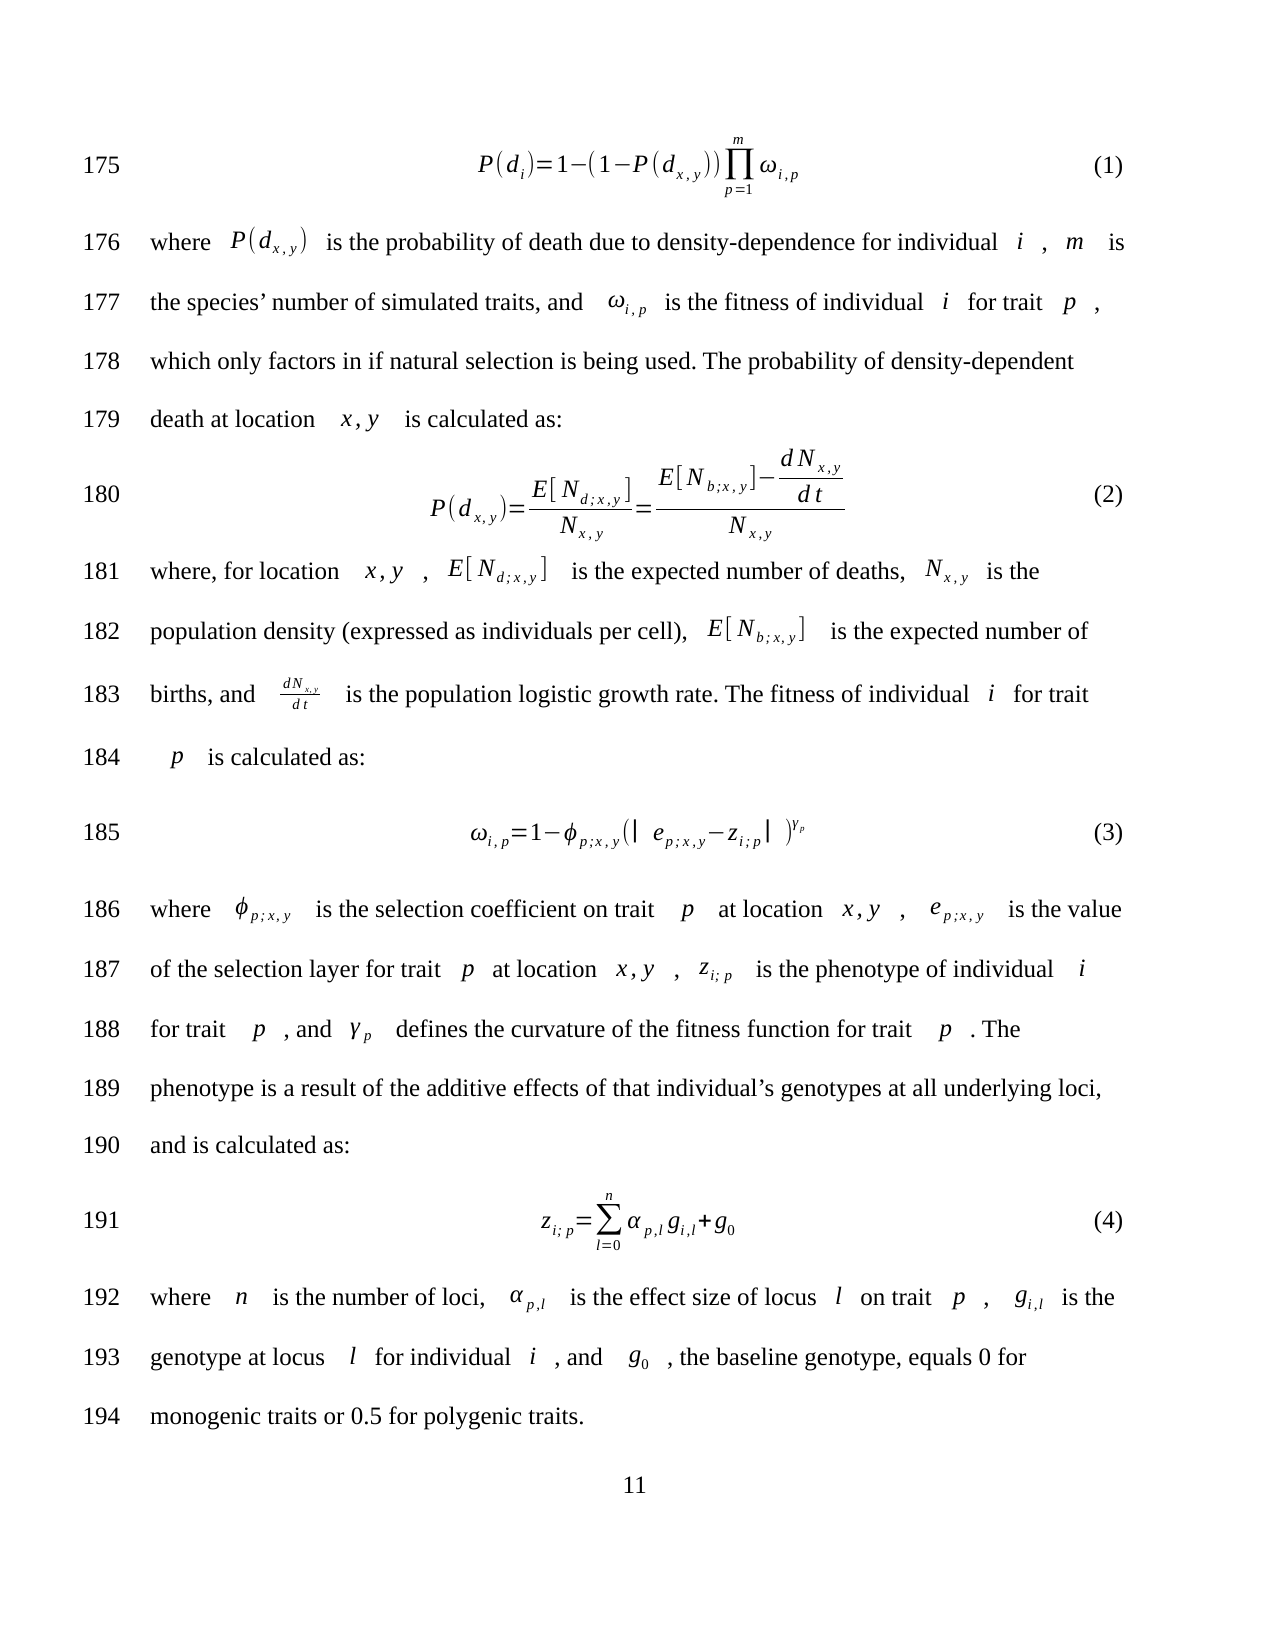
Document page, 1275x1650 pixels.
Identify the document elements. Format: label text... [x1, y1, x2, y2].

text (2) [150, 479, 1125, 508]
text where, for location , is the expected number of deaths,is the population density (expressed as individuals per cell), is the expected number of births, and is the population logistic growth rate. The fitness of individualfor trait is calculated as: [150, 554, 1125, 770]
text where is the number of loci, is the effect size of locuson trait, is the genotype at locus for individual, and , the baseline genotype, equals 0 for monogenic traits or 0.5 for polygenic traits. [150, 1281, 1125, 1430]
text (4) [150, 1206, 608, 1234]
text whereis the probability of death due to density-dependence for individual, is the species’ number of simulated traits, and is the fitness of individualfor trait, which only factors in if natural selection is being used. The probability of density-dependent death at location is calculated as: [150, 225, 1125, 432]
text (3) [150, 817, 1125, 846]
text (1) [732, 150, 746, 179]
text (1) [750, 150, 1125, 179]
text where is the selection coefficient on trait at location, is the value of the selection layer for traitat location, is the phenotype of individual for trait , and defines the curvature of the fitness function for trait . The phenotype is a result of the additive effects of that individual’s genotypes at all underlying loci, and is calculated as: [150, 892, 1125, 1159]
text (1) [150, 150, 728, 179]
text (4) [600, 1206, 1125, 1234]
